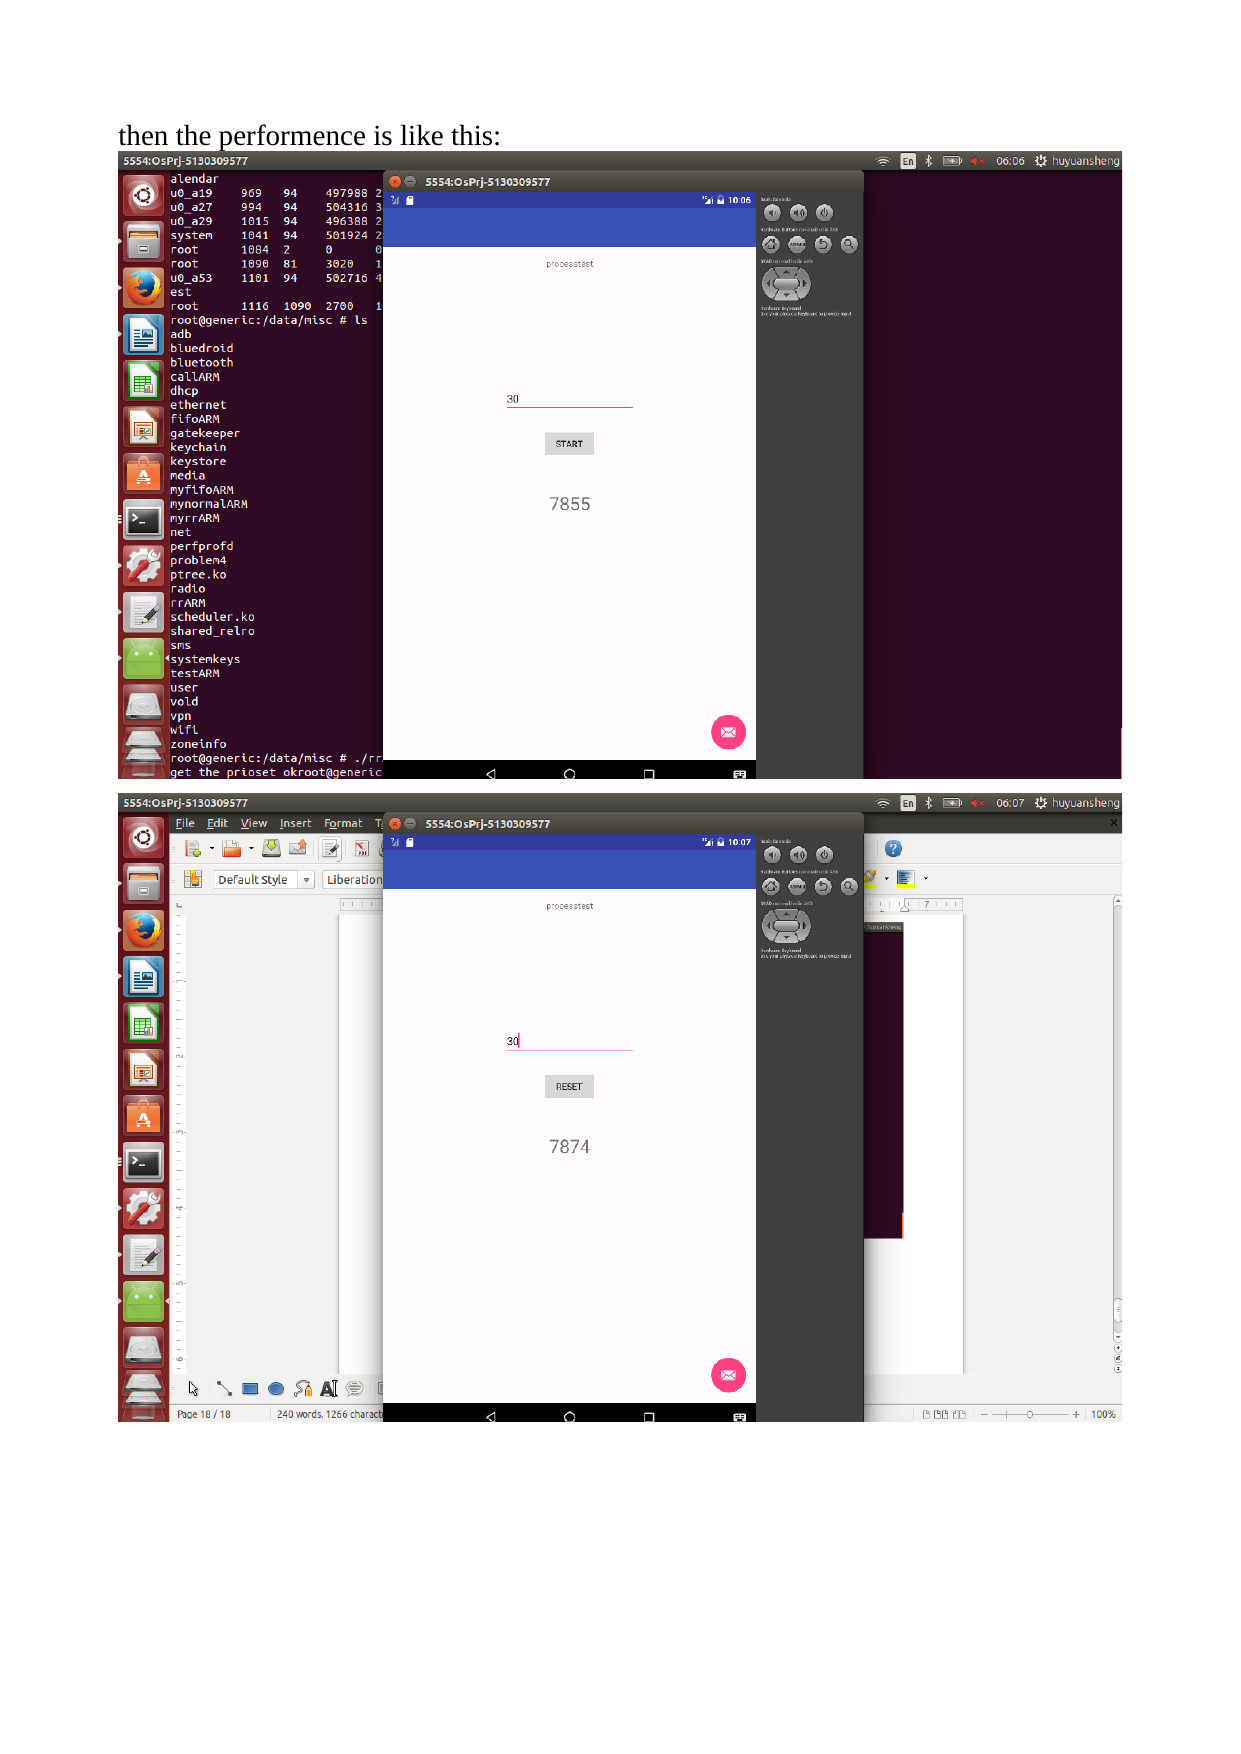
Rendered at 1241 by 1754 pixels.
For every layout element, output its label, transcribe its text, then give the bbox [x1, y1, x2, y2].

text then the performence is like this: [118, 118, 1122, 151]
picture [118, 151, 1123, 779]
picture [118, 793, 1123, 1422]
